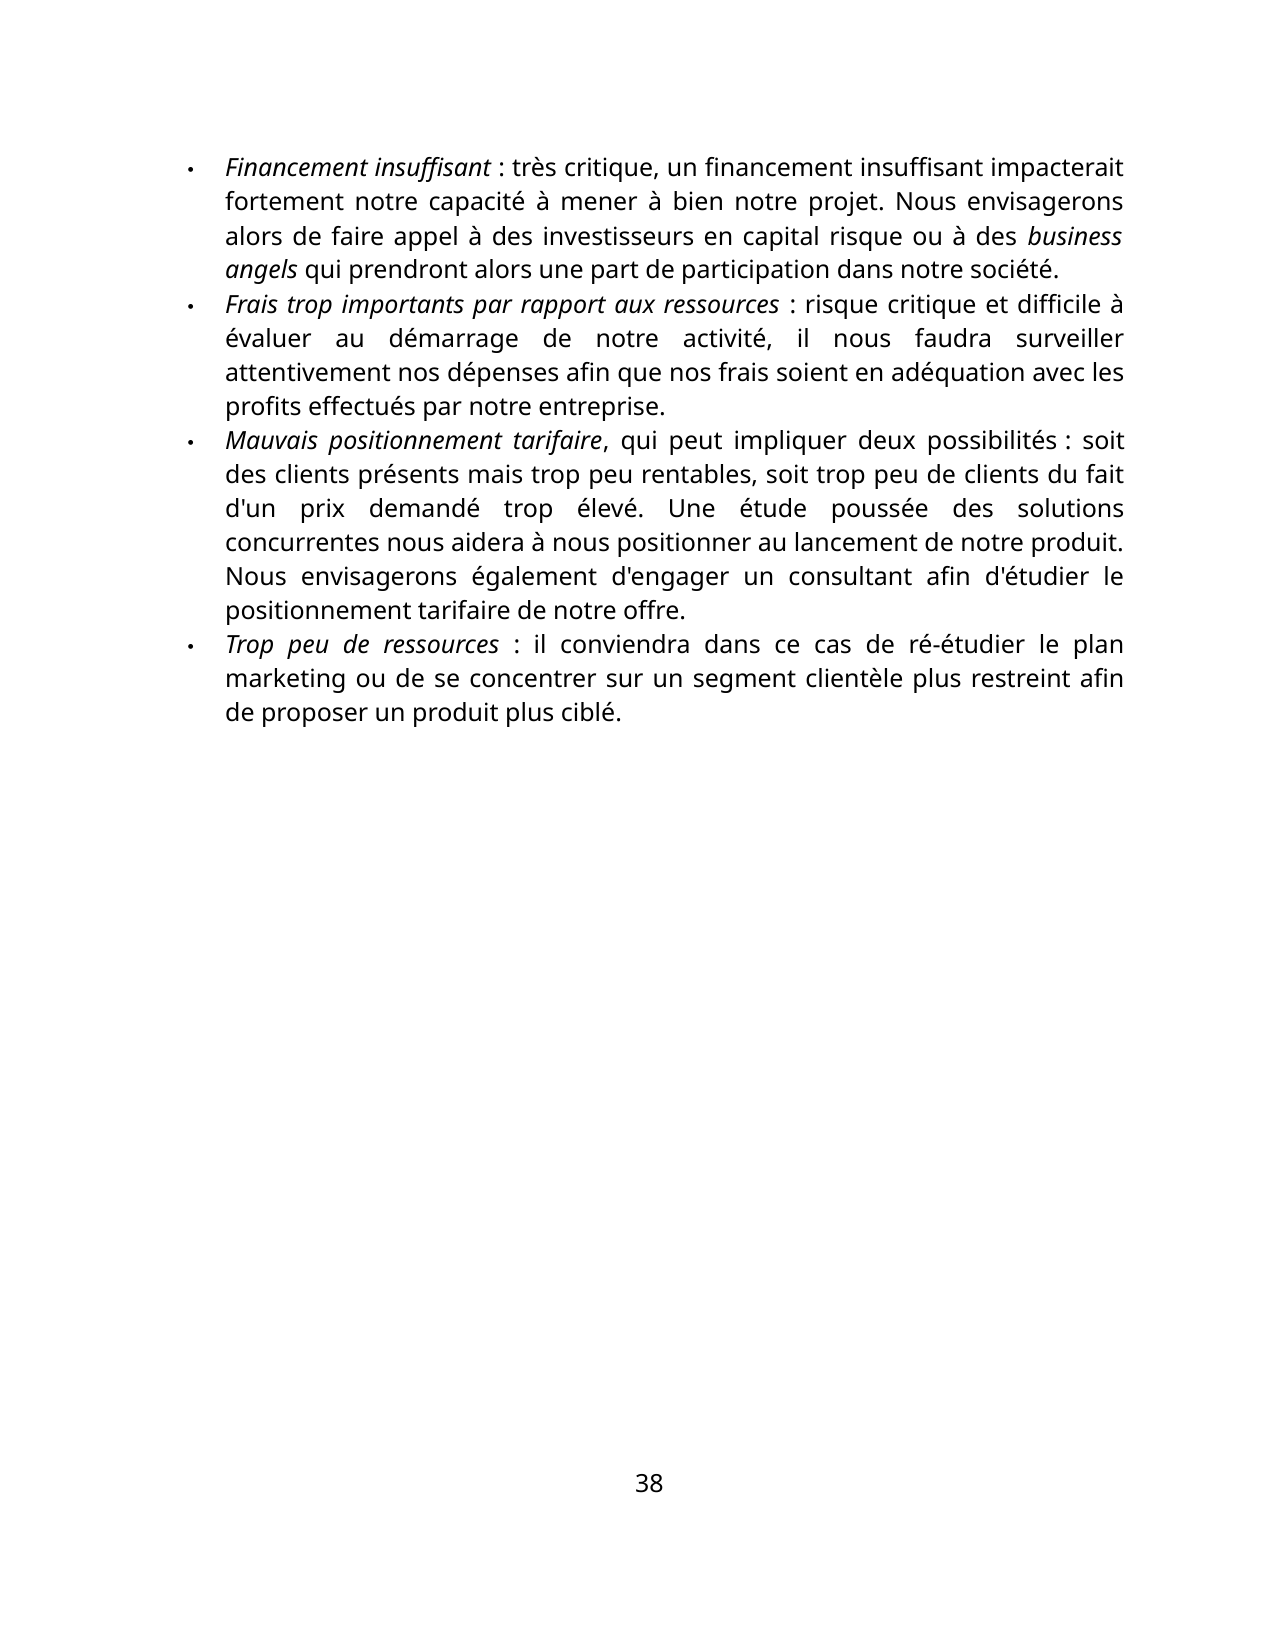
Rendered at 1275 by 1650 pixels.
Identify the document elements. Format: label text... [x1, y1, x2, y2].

list Financement insuffisant : très critique, un financement insuffisant impacterait fortement notre capacité à mener à bien notre projet. Nous envisagerons alors de faire appel à des investisseurs en capital risque ou à des business angels qui prendront alors une part de participation dans notre société. [187, 150, 1125, 286]
list Mauvais positionnement tarifaire, qui peut impliquer deux possibilités : soit des clients présents mais trop peu rentables, soit trop peu de clients du fait d'un prix demandé trop élevé. Une étude poussée des solutions concurrentes nous aidera à nous positionner au lancement de notre produit. Nous envisagerons également d'engager un consultant afin d'étudier le positionnement tarifaire de notre offre. [187, 422, 1125, 627]
list Trop peu de ressources : il conviendra dans ce cas de ré-étudier le plan marketing ou de se concentrer sur un segment clientèle plus restreint afin de proposer un produit plus ciblé. [187, 627, 1125, 729]
list Frais trop importants par rapport aux ressources : risque critique et difficile à évaluer au démarrage de notre activité, il nous faudra surveiller attentivement nos dépenses afin que nos frais soient en adéquation avec les profits effectués par notre entreprise. [187, 286, 1125, 422]
